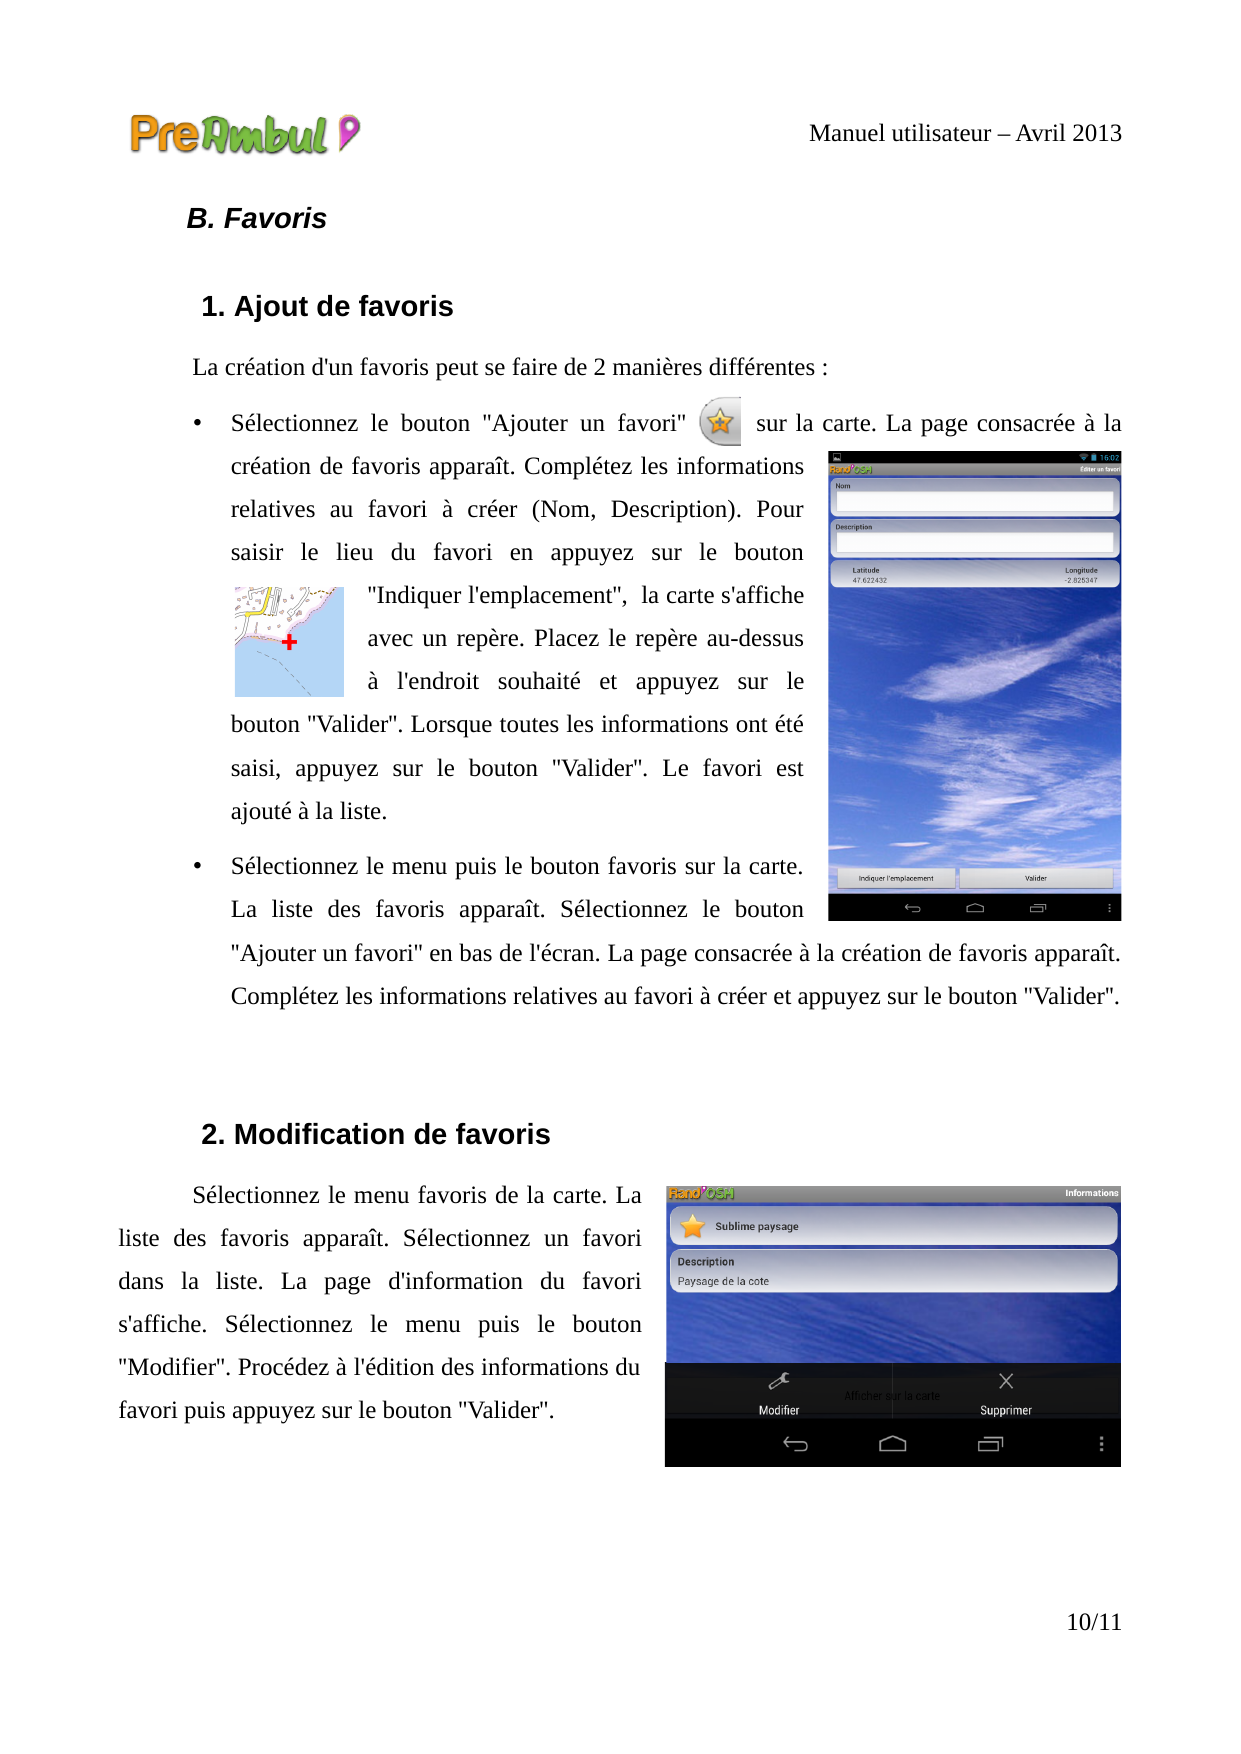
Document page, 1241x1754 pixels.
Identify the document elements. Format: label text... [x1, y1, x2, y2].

subtitle Ajout de favoris [118, 289, 1122, 323]
list Sélectionnez le bouton ''Ajouter un favori'' sur la carte. La page consacrée à la création de favoris apparaît. Complétez les informations relatives au favori à créer (Nom, Description). Pour saisir le lieu du favori en appuyez sur le bouton ''Indiquer l'emplacement'', la carte s'affiche avec un repère. Placez le repère au-dessus à l'endroit souhaité et appuyez sur le bouton ''Valider''. Lorsque toutes les informations ont été saisi, appuyez sur le bouton ''Valider''. Le favori est ajouté à la liste. [193, 408, 1122, 824]
picture [698, 393, 745, 450]
subtitle Favoris [118, 201, 1122, 235]
text La création d'un favoris peut se faire de 2 manières différentes : [118, 352, 1122, 381]
subtitle Modification de favoris [118, 1117, 1122, 1151]
text Sélectionnez le menu favoris de la carte. La liste des favoris apparaît. Sélectionnez un favori dans la liste. La page d'information du favori s'affiche. Sélectionnez le menu puis le bouton ''Modifier''. Procédez à l'édition des informations du favori puis appuyez sur le bouton ''Valider''. [118, 1180, 1122, 1424]
picture [118, 103, 371, 162]
list Sélectionnez le menu puis le bouton favoris sur la carte. La liste des favoris apparaît. Sélectionnez le bouton ''Ajouter un favori'' en bas de l'écran. La page consacrée à la création de favoris apparaît. Complétez les informations relatives au favori à créer et appuyez sur le bouton ''Valider''. [193, 851, 1122, 1009]
